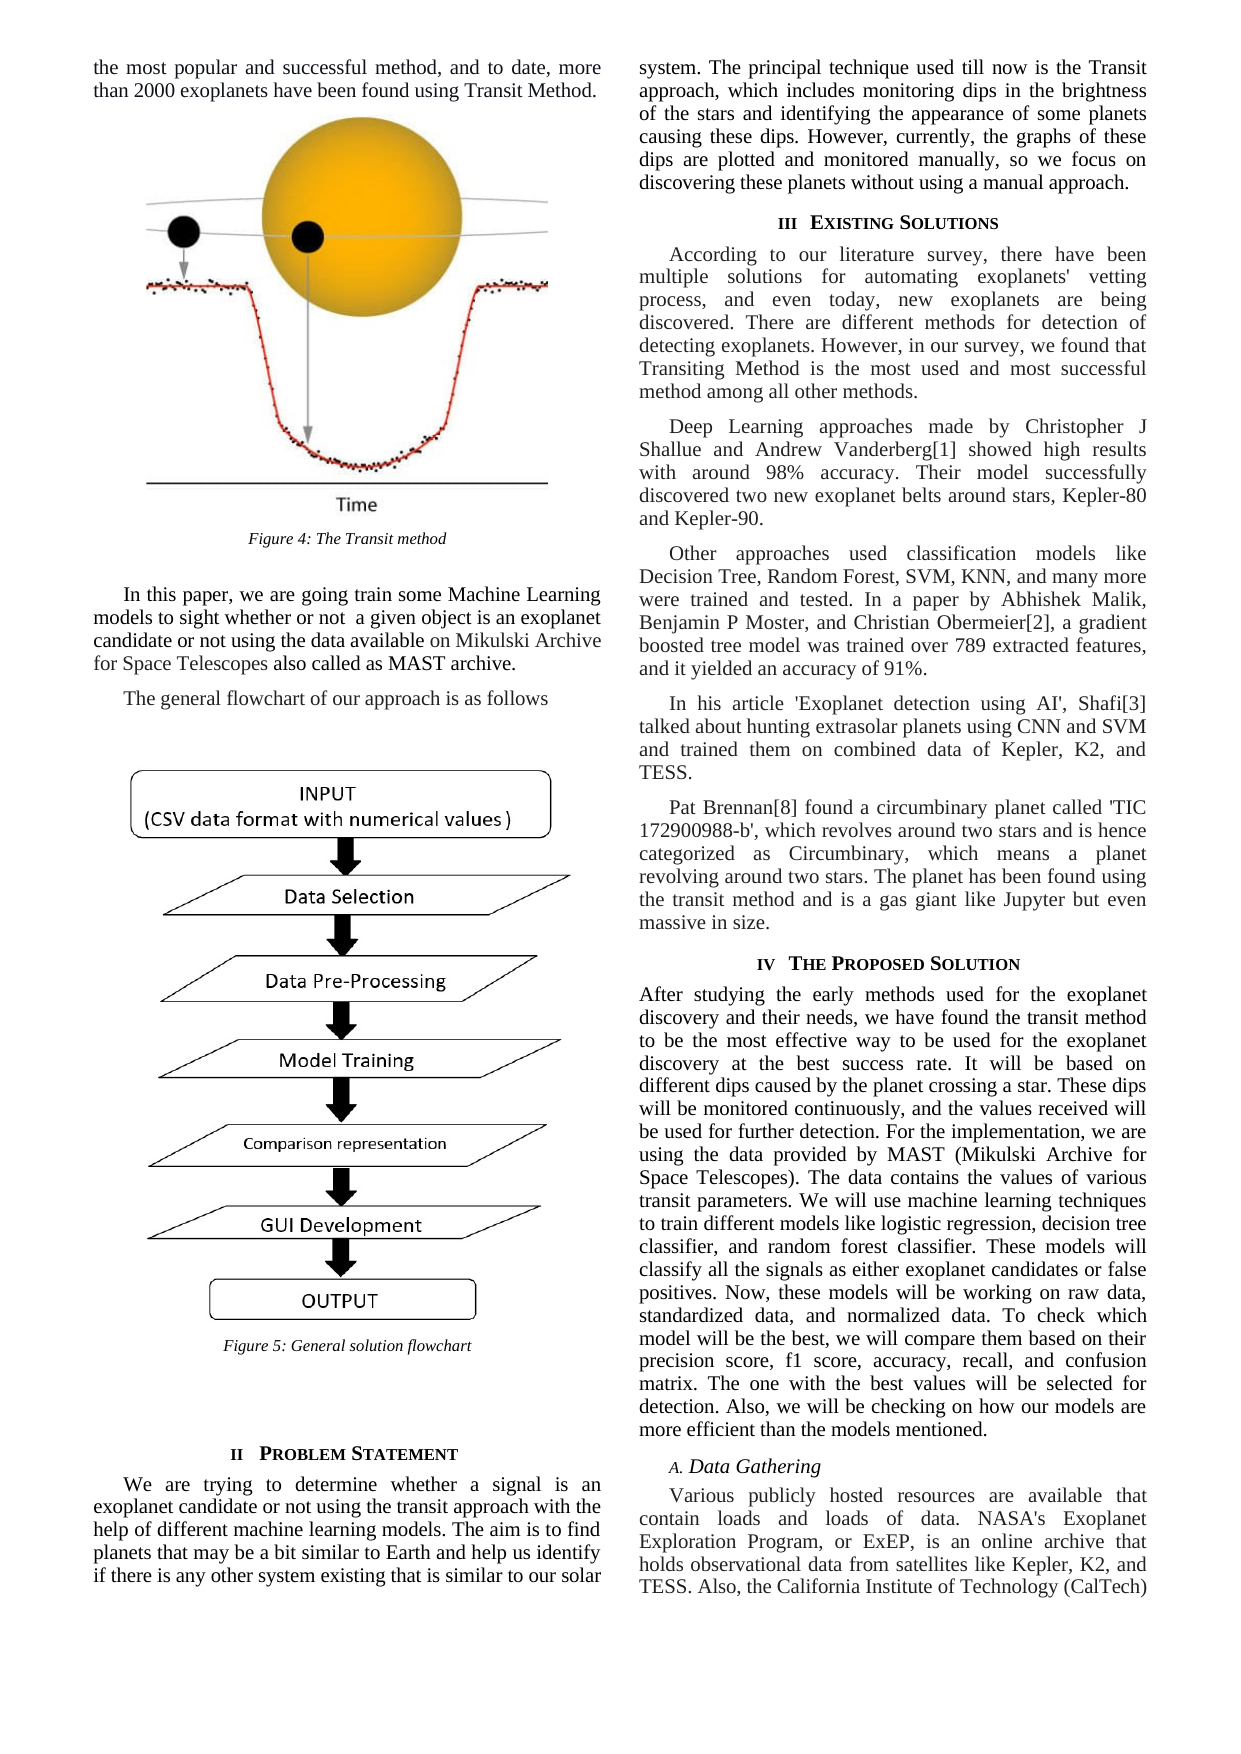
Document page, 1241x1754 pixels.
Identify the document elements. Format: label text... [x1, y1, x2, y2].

text The general flowchart of our approach is as follows [93, 687, 601, 710]
text In his article 'Exoplanet detection using AI', Shafi[3] talked about hunting extrasolar planets using CNN and SVM and trained them on combined data of Kepler, K2, and TESS. [639, 692, 1147, 784]
text system. The principal technique used till now is the Transit approach, which includes monitoring dips in the brightness of the stars and identifying the appearance of some planets causing these dips. However, currently, the graphs of these dips are plotted and monitored manually, so we focus on discovering these planets without using a manual approach. [639, 56, 1147, 194]
text Various publicly hosted resources are available that contain loads and loads of data. NASA's Exoplanet Exploration Program, or ExEP, is an online archive that holds observational data from satellites like Kepler, K2, and TESS. Also, the California Institute of Technology (CalTech) [639, 1484, 1147, 1598]
text According to our literature survey, there have been multiple solutions for automating exoplanets' vetting process, and even today, new exoplanets are being discovered. There are different methods for detection of detecting exoplanets. However, in our survey, we found that Transiting Method is the most used and most successful method among all other methods. [639, 243, 1147, 403]
subtitle Problem Statement [93, 1440, 601, 1464]
text Pat Brennan[8] found a circumbinary planet called 'TIC 172900988-b', which revolves around two stars and is hence categorized as Circumbinary, which means a planet revolving around two stars. The planet has been found using the transit method and is a gas giant like Jupyter but even massive in size. [639, 796, 1147, 934]
subtitle A. Data Gathering [639, 1454, 1147, 1478]
subtitle The Proposed Solution [639, 951, 1147, 974]
text the most popular and successful method, and to date, more than 2000 exoplanets have been found using Transit Method. [93, 56, 601, 102]
text In this paper, we are going train some Machine Learning models to sight whether or not a given object is an exoplanet candidate or not using the data available on Mikulski Archive for Space Telescopes also called as MAST archive. [93, 583, 601, 675]
text Figure 5: General solution flowchart [93, 754, 601, 1355]
subtitle Existing Solutions [639, 210, 1147, 234]
text We are trying to determine whether a signal is an exoplanet candidate or not using the transit approach with the help of different machine learning models. The aim is to find planets that may be a bit similar to Earth and help us identify if there is any other system existing that is similar to our solar [93, 1473, 601, 1587]
text After studying the early methods used for the exoplanet discovery and their needs, we have found the transit method to be the most effective way to be used for the exoplanet discovery at the best success rate. It will be based on different dips caused by the planet crossing a star. These dips will be monitored continuously, and the values received will be used for further detection. For the implementation, we are using the data provided by MAST (Mikulski Archive for Space Telescopes). The data contains the values of various transit parameters. We will use machine learning techniques to train different models like logistic regression, decision tree classifier, and random forest classifier. These models will classify all the signals as either exoplanet candidates or false positives. Now, these models will be working on raw data, standardized data, and normalized data. To check which model will be the best, we will compare them based on their precision score, f1 score, accuracy, recall, and confusion matrix. The one with the best values will be selected for detection. Also, we will be checking on how our models are more efficient than the models mentioned. [639, 983, 1147, 1441]
text Deep Learning approaches made by Christopher J Shallue and Andrew Vanderberg[1] showed high results with around 98% accuracy. Their model successfully discovered two new exoplanet belts around stars, Kepler-80 and Kepler-90. [639, 416, 1147, 530]
text Figure 4: The Transit method [146, 516, 548, 548]
picture [146, 114, 548, 516]
text Other approaches used classification models like Decision Tree, Random Forest, SVM, KNN, and many more were trained and tested. In a paper by Abhishek Malik, Benjamin P Moster, and Christian Obermeier[2], a gradient boosted tree model was trained over 789 extracted features, and it yielded an accuracy of 91%. [639, 542, 1147, 680]
picture [96, 753, 598, 1336]
